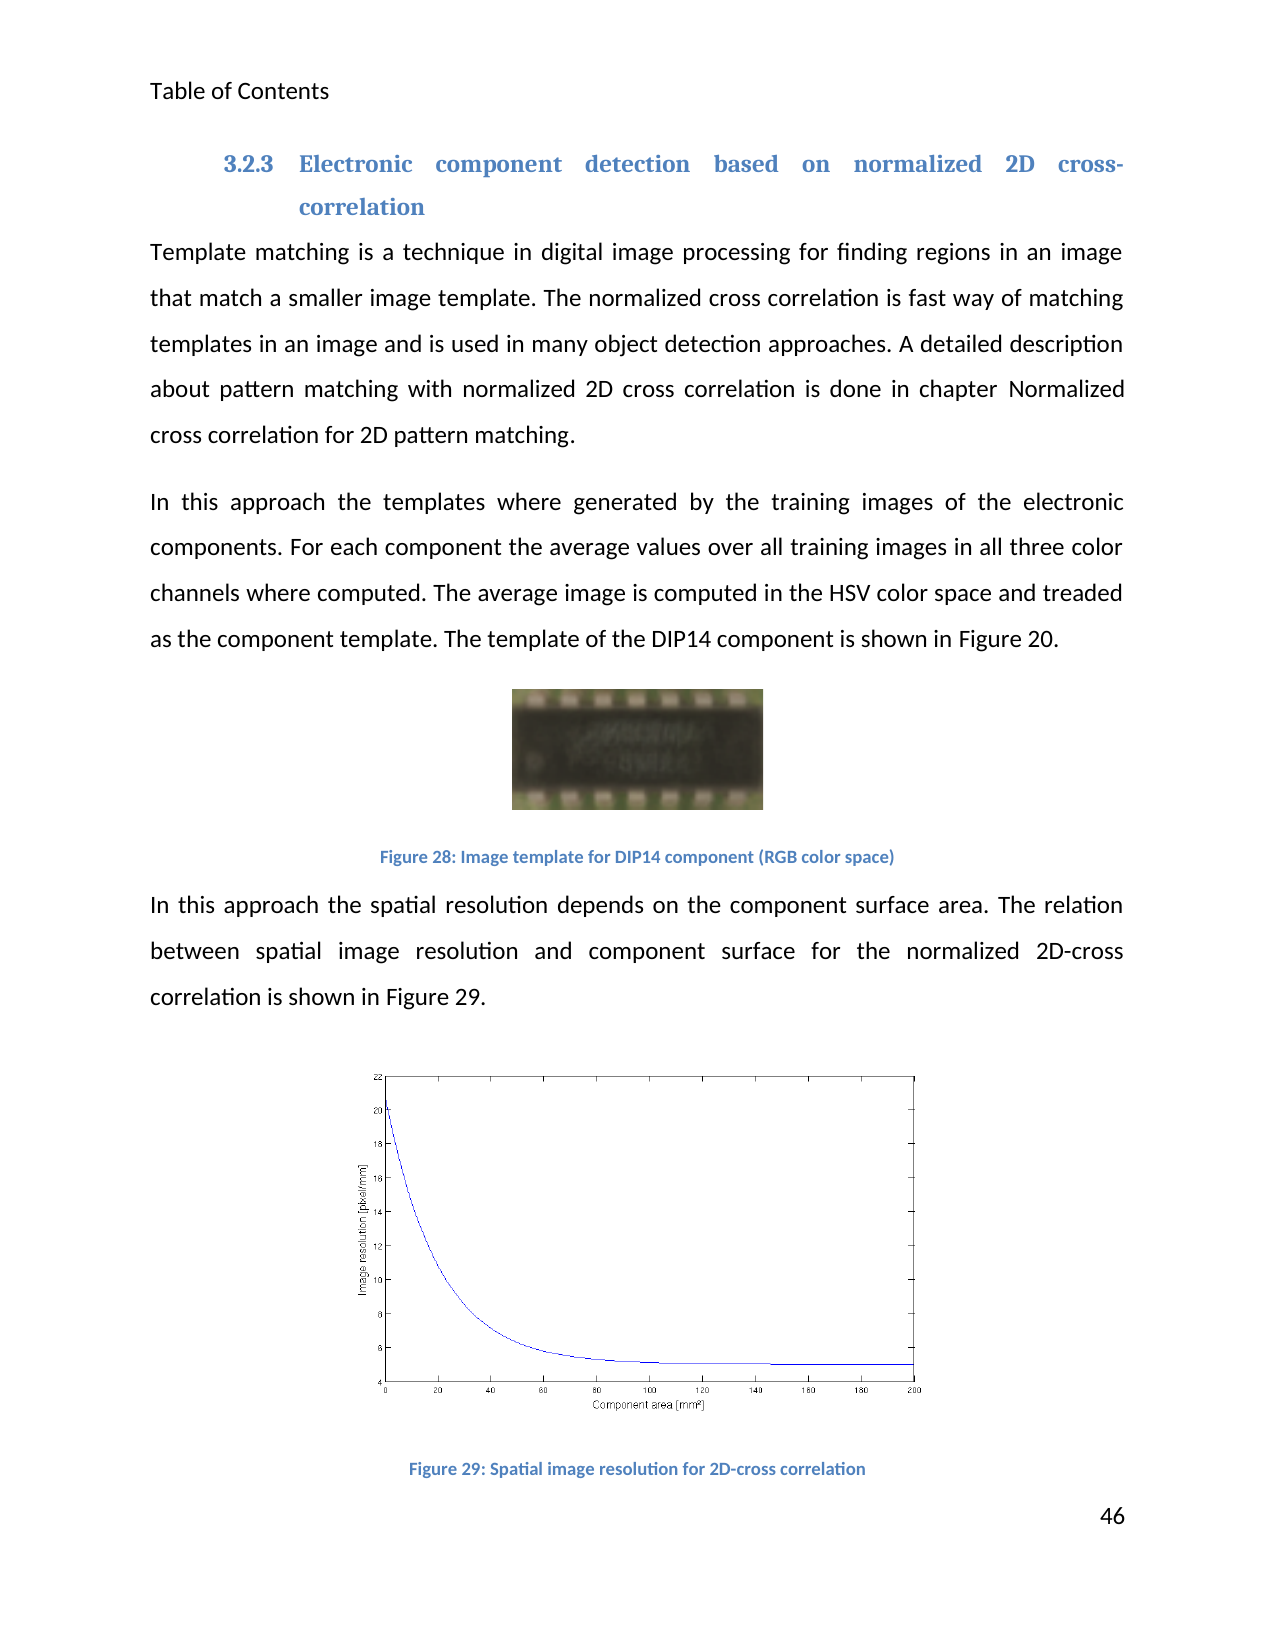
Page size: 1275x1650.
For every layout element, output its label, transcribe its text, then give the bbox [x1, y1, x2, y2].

text Figure 29: Spatial image resolution for 2D-cross correlation [150, 1457, 1125, 1480]
text Template matching is a technique in digital image processing for finding regions in an image that match a smaller image template. The normalized cross correlation is fast way of matching templates in an image and is used in many object detection approaches. A detailed description about pattern matching with normalized 2D cross correlation is done in chapter 2.1.3. [150, 236, 1125, 450]
text In this approach the templates where generated by the training images of the electronic components. For each component the average values over all training images in all three color channels where computed. The average image is computed in the HSV color space and treaded as the component template. The template of the DIP14 component is shown in Figure 20. [150, 486, 1125, 653]
text Figure 28: Image template for DIP14 component (RGB color space) [150, 846, 1125, 868]
subtitle Electronic component detection based on normalized 2D cross-correlation [224, 150, 1125, 222]
text In this approach the spatial resolution depends on the component surface area. The relation between spatial image resolution and component surface for the normalized 2D-cross correlation is shown in Figure 29. [150, 889, 1125, 1011]
